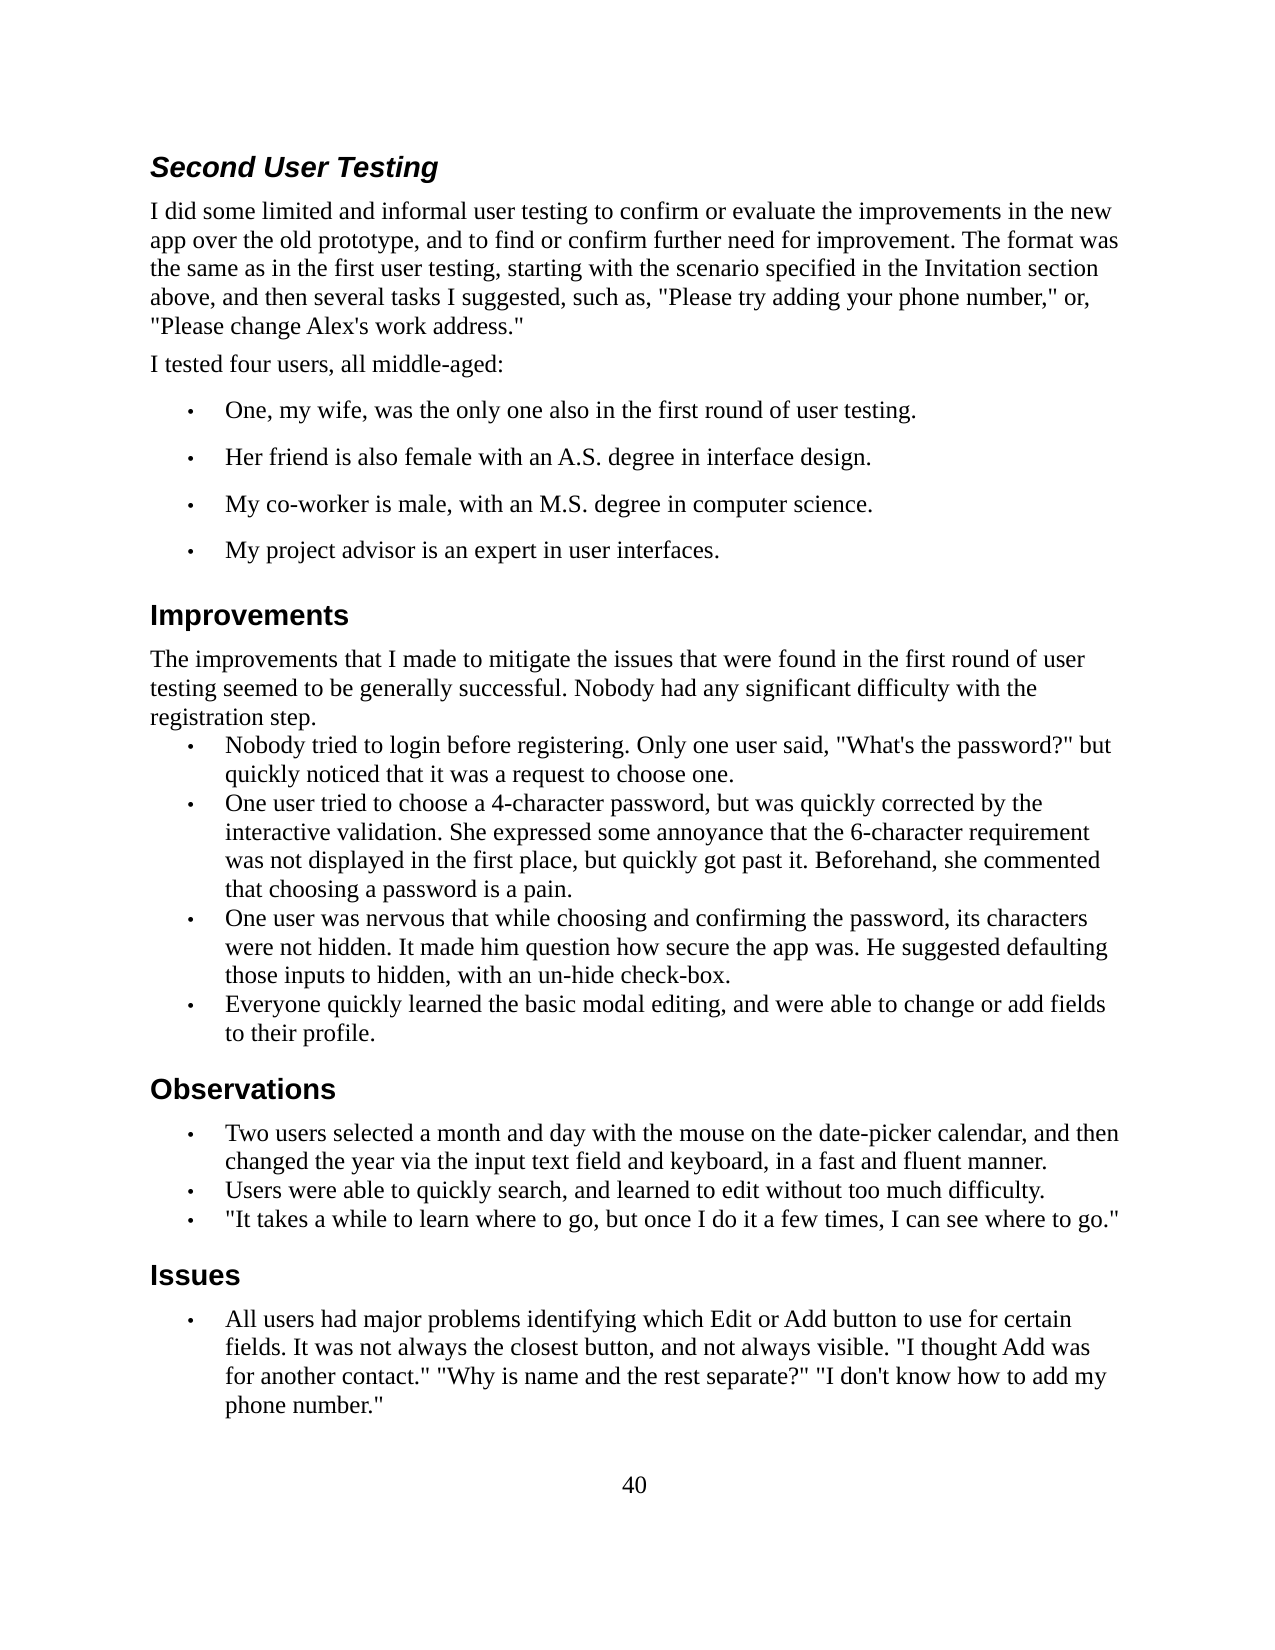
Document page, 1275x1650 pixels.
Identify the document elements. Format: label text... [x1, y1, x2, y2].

subtitle Issues [150, 1258, 1125, 1291]
list Everyone quickly learned the basic modal editing, and were able to change or add fields to their profile. [187, 989, 1125, 1047]
list Two users selected a month and day with the mouse on the date-picker calendar, and then changed the year via the input text field and keyboard, in a fast and fluent manner. [187, 1118, 1125, 1175]
text The improvements that I made to mitigate the issues that were found in the first round of user testing seemed to be generally successful. Nobody had any significant difficulty with the registration step. [150, 644, 1125, 730]
list One user was nervous that while choosing and confirming the password, its characters were not hidden. It made him question how secure the app was. He suggested defaulting those inputs to hidden, with an un-hide check-box. [187, 903, 1125, 989]
subtitle Improvements [150, 598, 1125, 632]
subtitle Second User Testing [150, 150, 1125, 183]
list "It takes a while to learn where to go, but once I do it a few times, I can see where to go." [187, 1204, 1125, 1233]
text I did some limited and informal user testing to confirm or evaluate the improvements in the new app over the old prototype, and to find or confirm further need for improvement. The format was the same as in the first user testing, starting with the scenario specified in the Invitation section above, and then several tasks I suggested, such as, "Please try adding your phone number," or, "Please change Alex's work address." [150, 196, 1125, 340]
list Her friend is also female with an A.S. degree in interface design. [187, 442, 1125, 471]
list My project advisor is an expert in user interfaces. [187, 535, 1125, 564]
subtitle Observations [150, 1072, 1125, 1105]
list My co-worker is male, with an M.S. degree in computer science. [187, 489, 1125, 517]
list Nobody tried to login before registering. Only one user said, "What's the password?" but quickly noticed that it was a request to choose one. [187, 730, 1125, 788]
list Users were able to quickly search, and learned to edit without too much difficulty. [187, 1175, 1125, 1204]
list One, my wife, was the only one also in the first round of user testing. [187, 395, 1125, 424]
list One user tried to choose a 4-character password, but was quickly corrected by the interactive validation. She expressed some annoyance that the 6-character requirement was not displayed in the first place, but quickly got past it. Beforehand, she commented that choosing a password is a pain. [187, 788, 1125, 903]
text I tested four users, all middle-aged: [150, 349, 1125, 377]
list All users had major problems identifying which Edit or Add button to use for certain fields. It was not always the closest button, and not always visible. "I thought Add was for another contact." "Why is name and the rest separate?" "I don't know how to add my phone number." [187, 1304, 1125, 1419]
